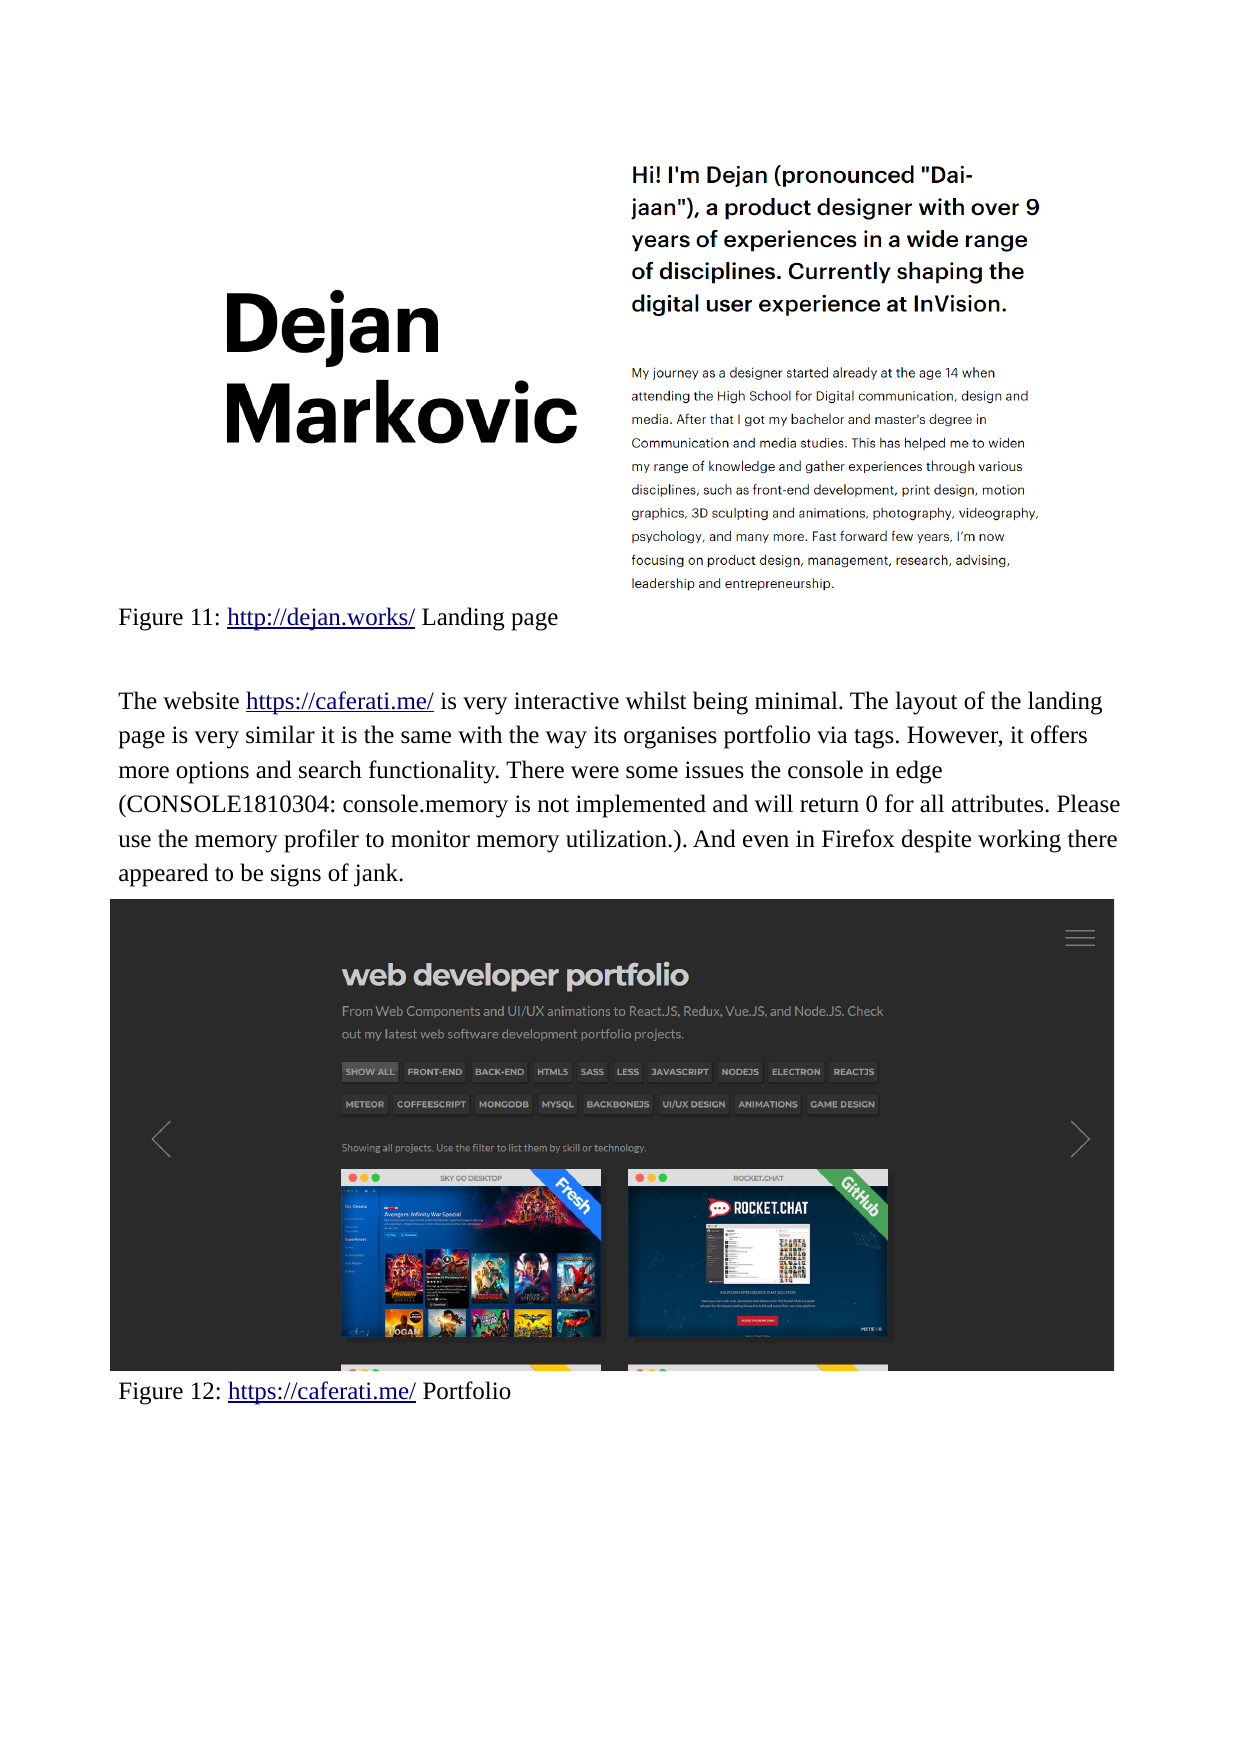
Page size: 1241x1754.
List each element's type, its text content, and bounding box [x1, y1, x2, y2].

picture [110, 899, 1115, 1371]
text The website https://caferati.me/ is very interactive whilst being minimal. The layout of the landing page is very similar it is the same with the way its organises portfolio via tags. However, it offers more options and search functionality. There were some issues the console in edge (CONSOLE1810304: console.memory is not implemented and will return 0 for all attributes. Please use the memory profiler to monitor memory utilization.). And even in Firefox despite working there appeared to be signs of jank. [118, 686, 1122, 887]
text Figure 12: https://caferati.me/ Portfolio [118, 907, 1122, 1405]
text Figure 11: http://dejan.works/ Landing page [118, 597, 1122, 631]
picture [118, 118, 1123, 597]
